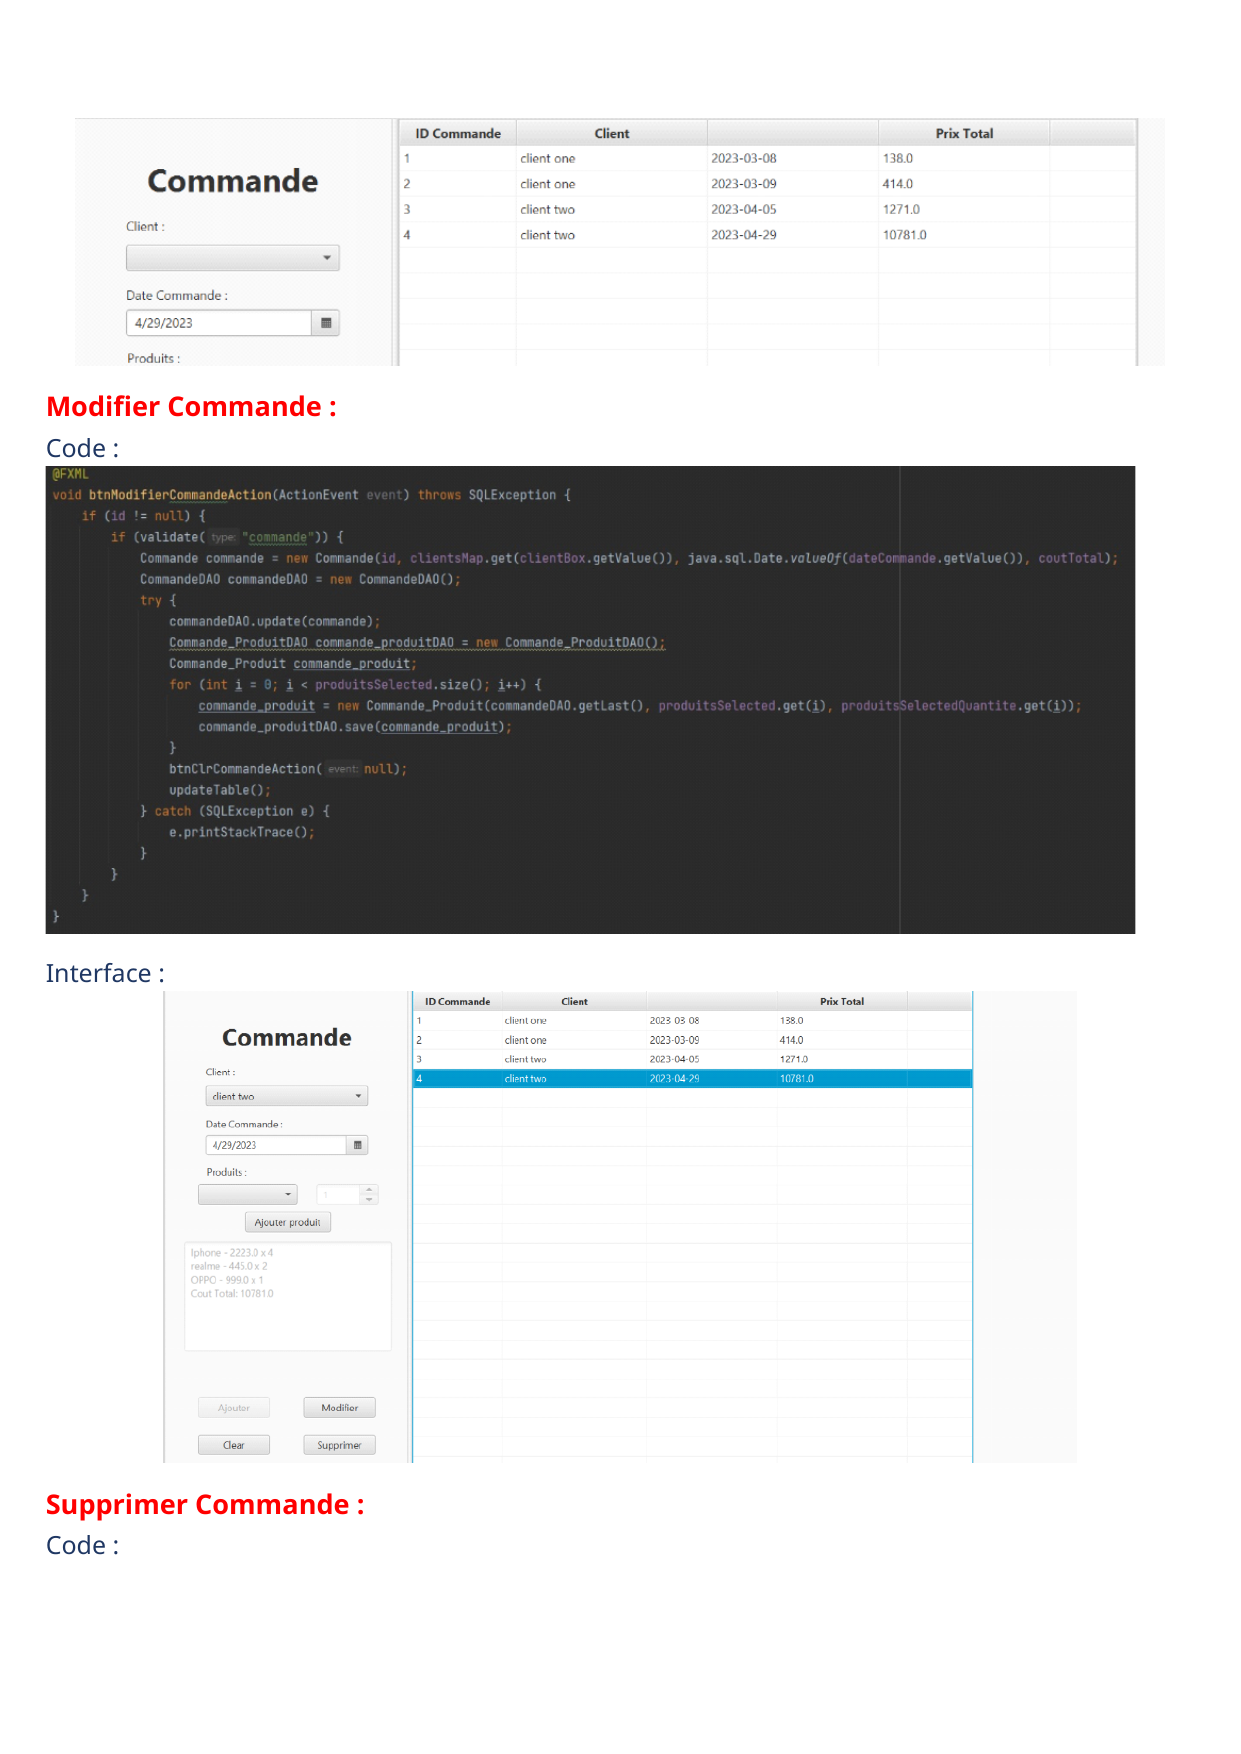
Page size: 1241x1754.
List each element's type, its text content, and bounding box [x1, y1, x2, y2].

text Code : [46, 431, 1195, 465]
text Code : [46, 1528, 1195, 1562]
text Interface : [46, 956, 1195, 990]
text Modifier Commande : [46, 388, 1195, 425]
text Supprimer Commande : [46, 1485, 1195, 1522]
